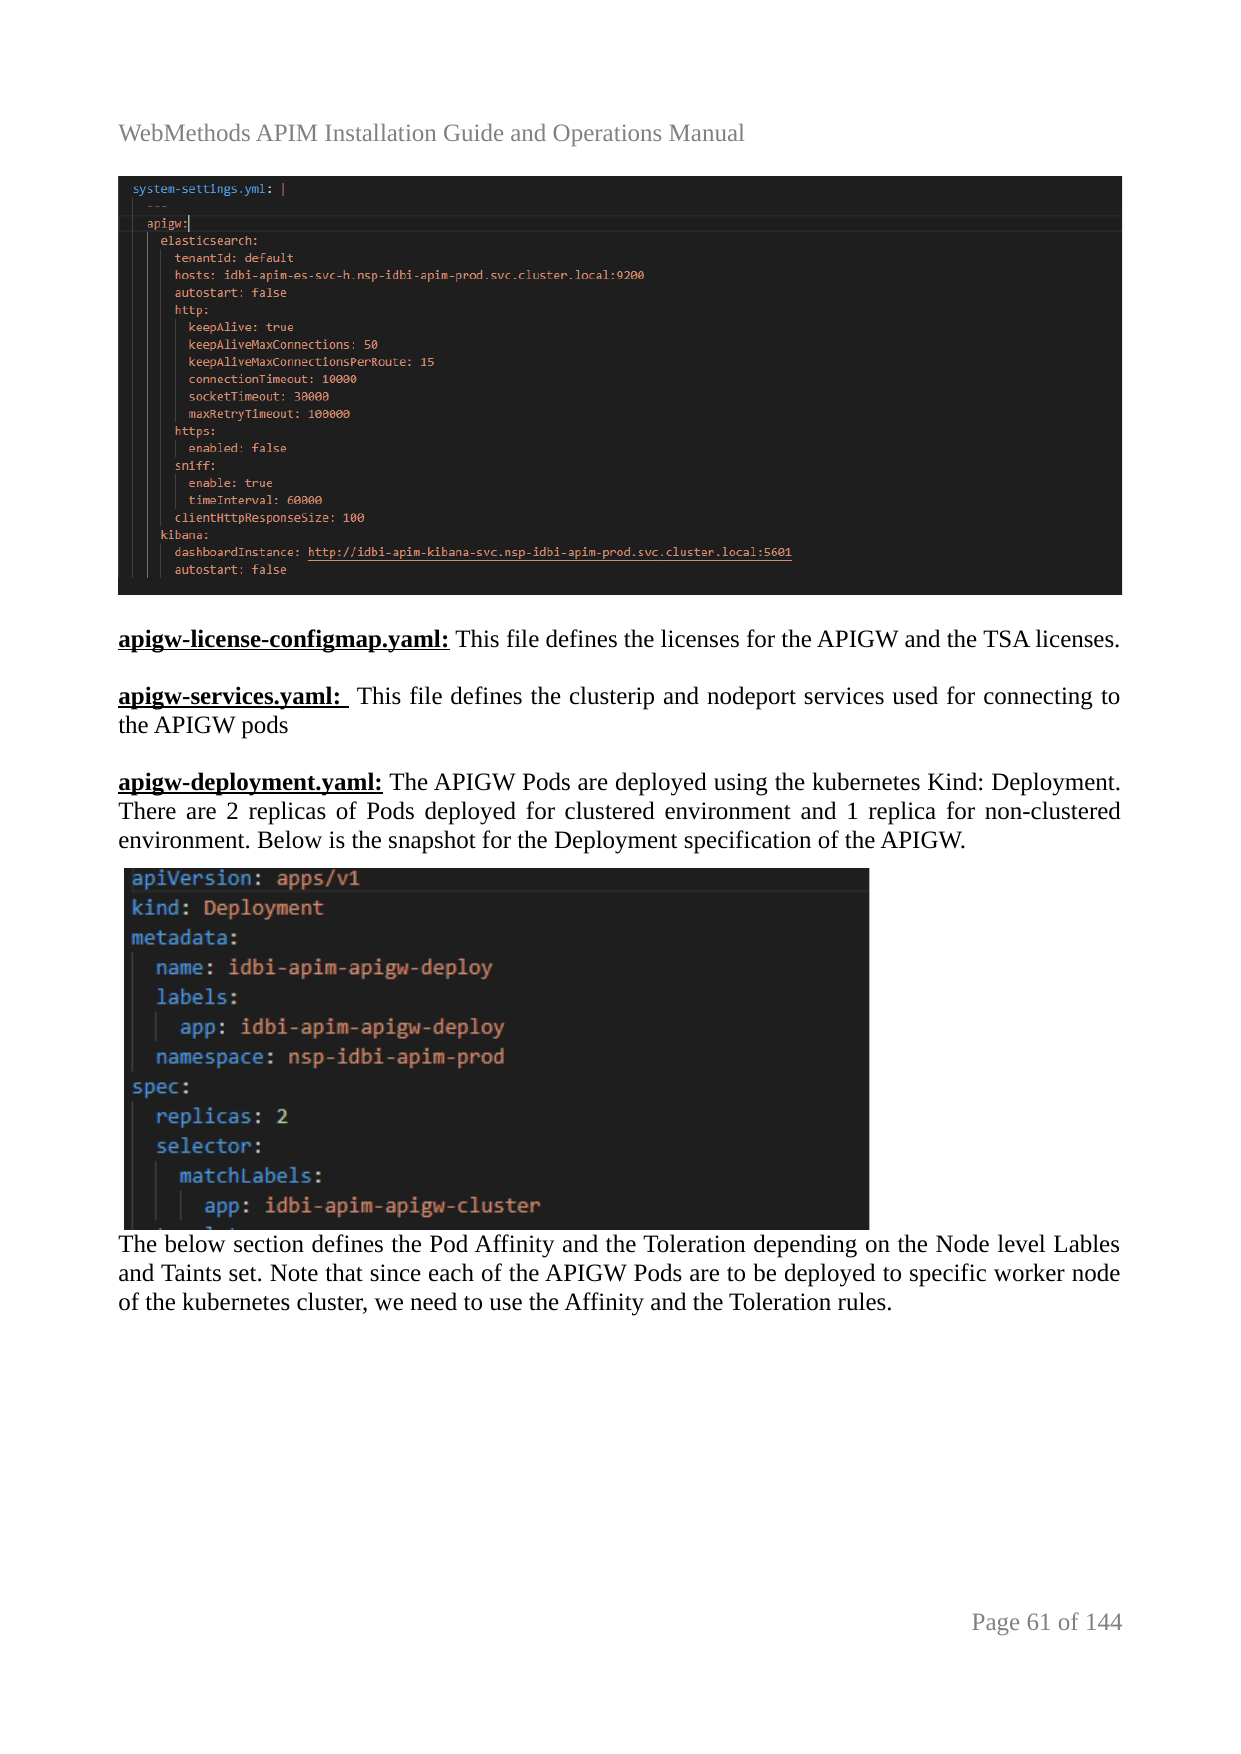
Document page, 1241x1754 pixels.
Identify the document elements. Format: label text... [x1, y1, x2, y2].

text apigw-services.yaml: This file defines the clusterip and nodeport services used for connecting to the APIGW pods [118, 681, 1122, 739]
picture [118, 176, 1123, 595]
text apigw-license-configmap.yaml: This file defines the licenses for the APIGW and the TSA licenses. [118, 624, 1122, 652]
text The below section defines the Pod Affinity and the Toleration depending on the Node level Lables and Taints set. Note that since each of the APIGW Pods are to be deployed to specific worker node of the kubernetes cluster, we need to use the Affinity and the Toleration rules. [118, 1059, 1122, 1316]
text apigw-deployment.yaml: The APIGW Pods are deployed using the kubernetes Kind: Deployment. There are 2 replicas of Pods deployed for clustered environment and 1 replica for non-clustered environment. Below is the snapshot for the Deployment specification of the APIGW. [118, 767, 1122, 854]
picture [124, 868, 870, 1230]
